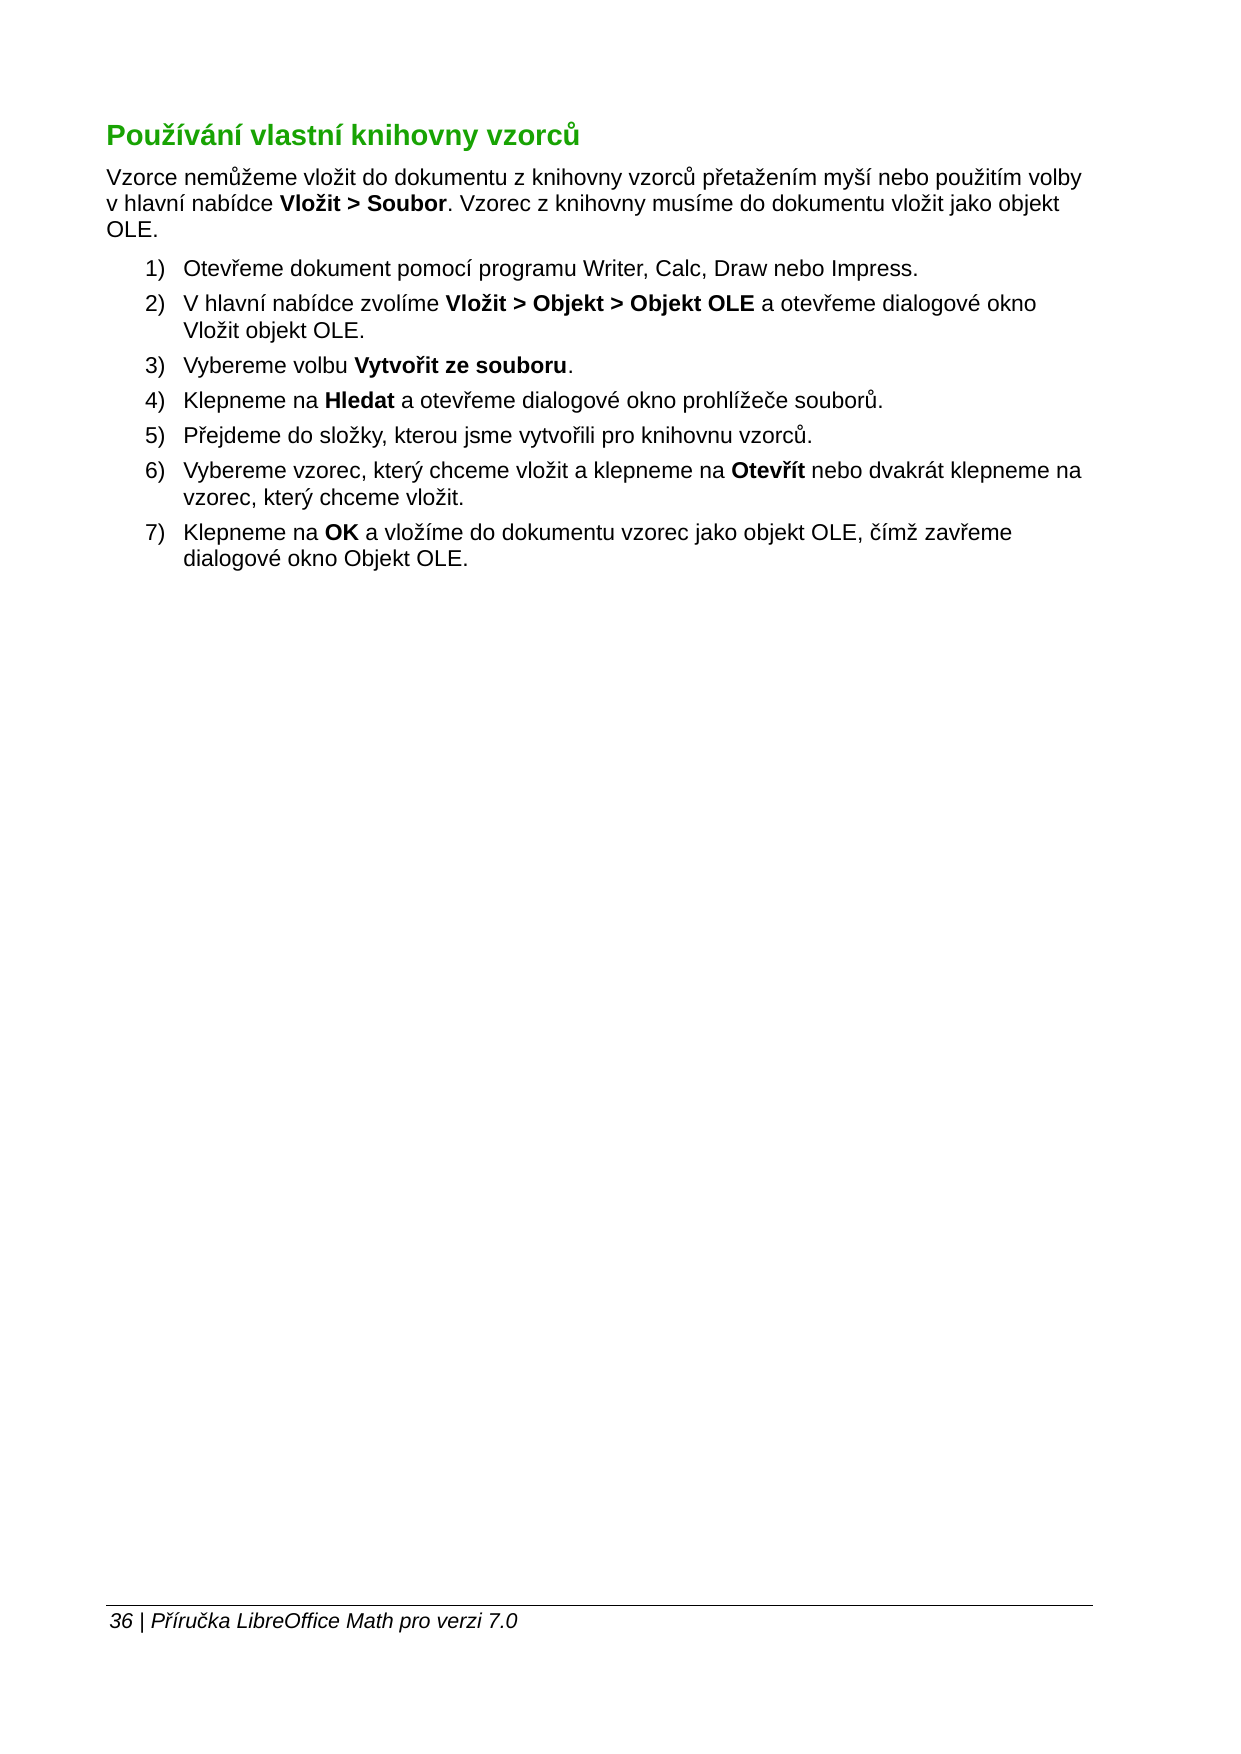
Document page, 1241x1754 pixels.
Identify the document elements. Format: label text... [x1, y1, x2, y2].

subtitle Používání vlastní knihovny vzorců [106, 118, 1093, 152]
list Přejdeme do složky, kterou jsme vytvořili pro knihovnu vzorců. [165, 422, 1093, 448]
list Klepneme na OK a vložíme do dokumentu vzorec jako objekt OLE, čímž zavřeme dialogové okno Objekt OLE. [165, 519, 1093, 572]
text Vzorce nemůžeme vložit do dokumentu z knihovny vzorců přetažením myší nebo použitím volby v hlavní nabídce Vložit > Soubor. Vzorec z knihovny musíme do dokumentu vložit jako objekt OLE. [106, 163, 1093, 242]
list Otevřeme dokument pomocí programu Writer, Calc, Draw nebo Impress. [165, 255, 1093, 281]
list Vybereme vzorec, který chceme vložit a klepneme na Otevřít nebo dvakrát klepneme na vzorec, který chceme vložit. [165, 457, 1093, 510]
list Vybereme volbu Vytvořit ze souboru. [165, 352, 1093, 378]
list Klepneme na Hledat a otevřeme dialogové okno prohlížeče souborů. [165, 387, 1093, 413]
list V hlavní nabídce zvolíme Vložit > Objekt > Objekt OLE a otevřeme dialogové okno Vložit objekt OLE. [165, 290, 1093, 343]
